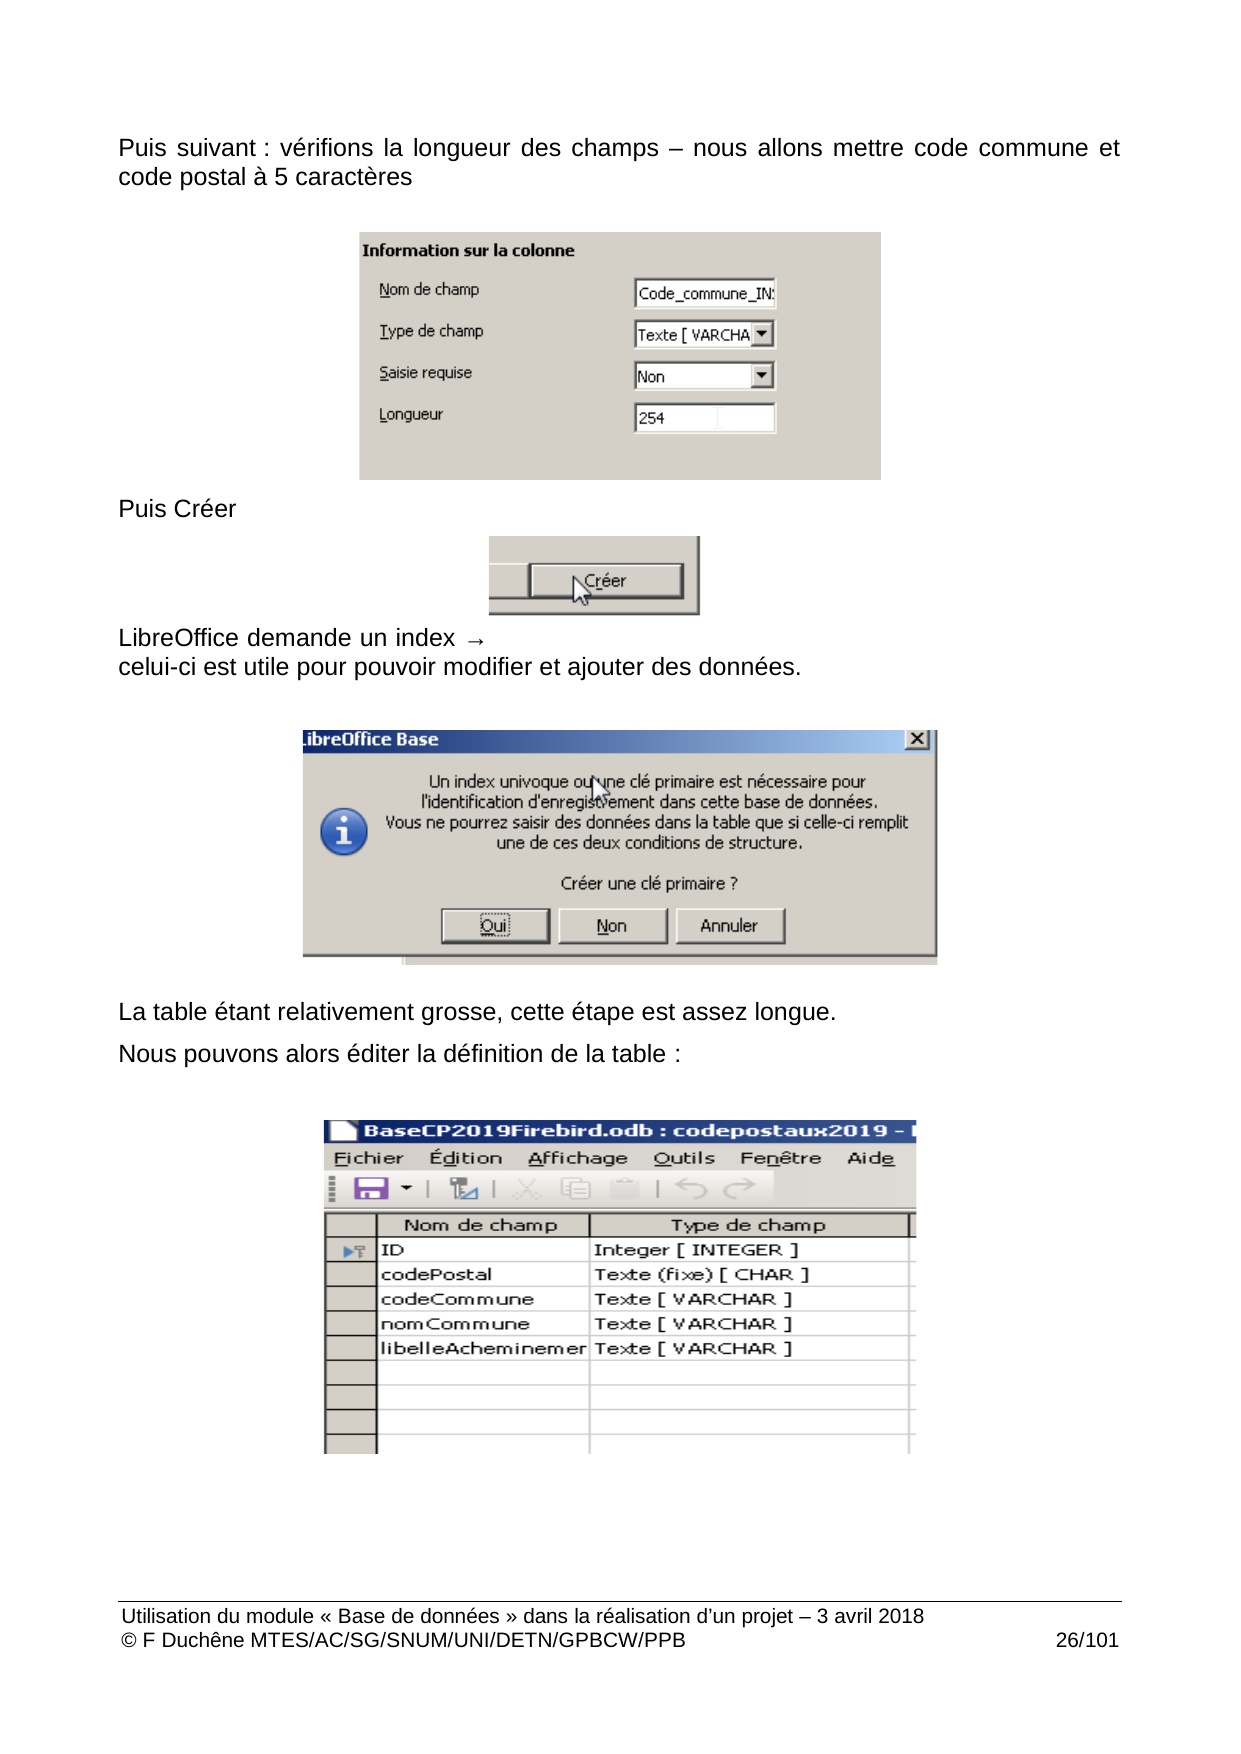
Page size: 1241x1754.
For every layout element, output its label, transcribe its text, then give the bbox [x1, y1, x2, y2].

text Puis suivant : vérifions la longueur des champs – nous allons mettre code commune et code postal à 5 caractères [118, 133, 1122, 191]
picture [359, 232, 881, 480]
text Nous pouvons alors éditer la définition de la table : [118, 1038, 1122, 1067]
text Puis Créer [118, 494, 1122, 523]
text LibreOffice demande un index → celui-ci est utile pour pouvoir modifier et ajouter des données. [118, 623, 1122, 681]
picture [488, 536, 752, 636]
text La table étant relativement grosse, cette étape est assez longue. [118, 997, 1122, 1026]
picture [302, 730, 938, 965]
